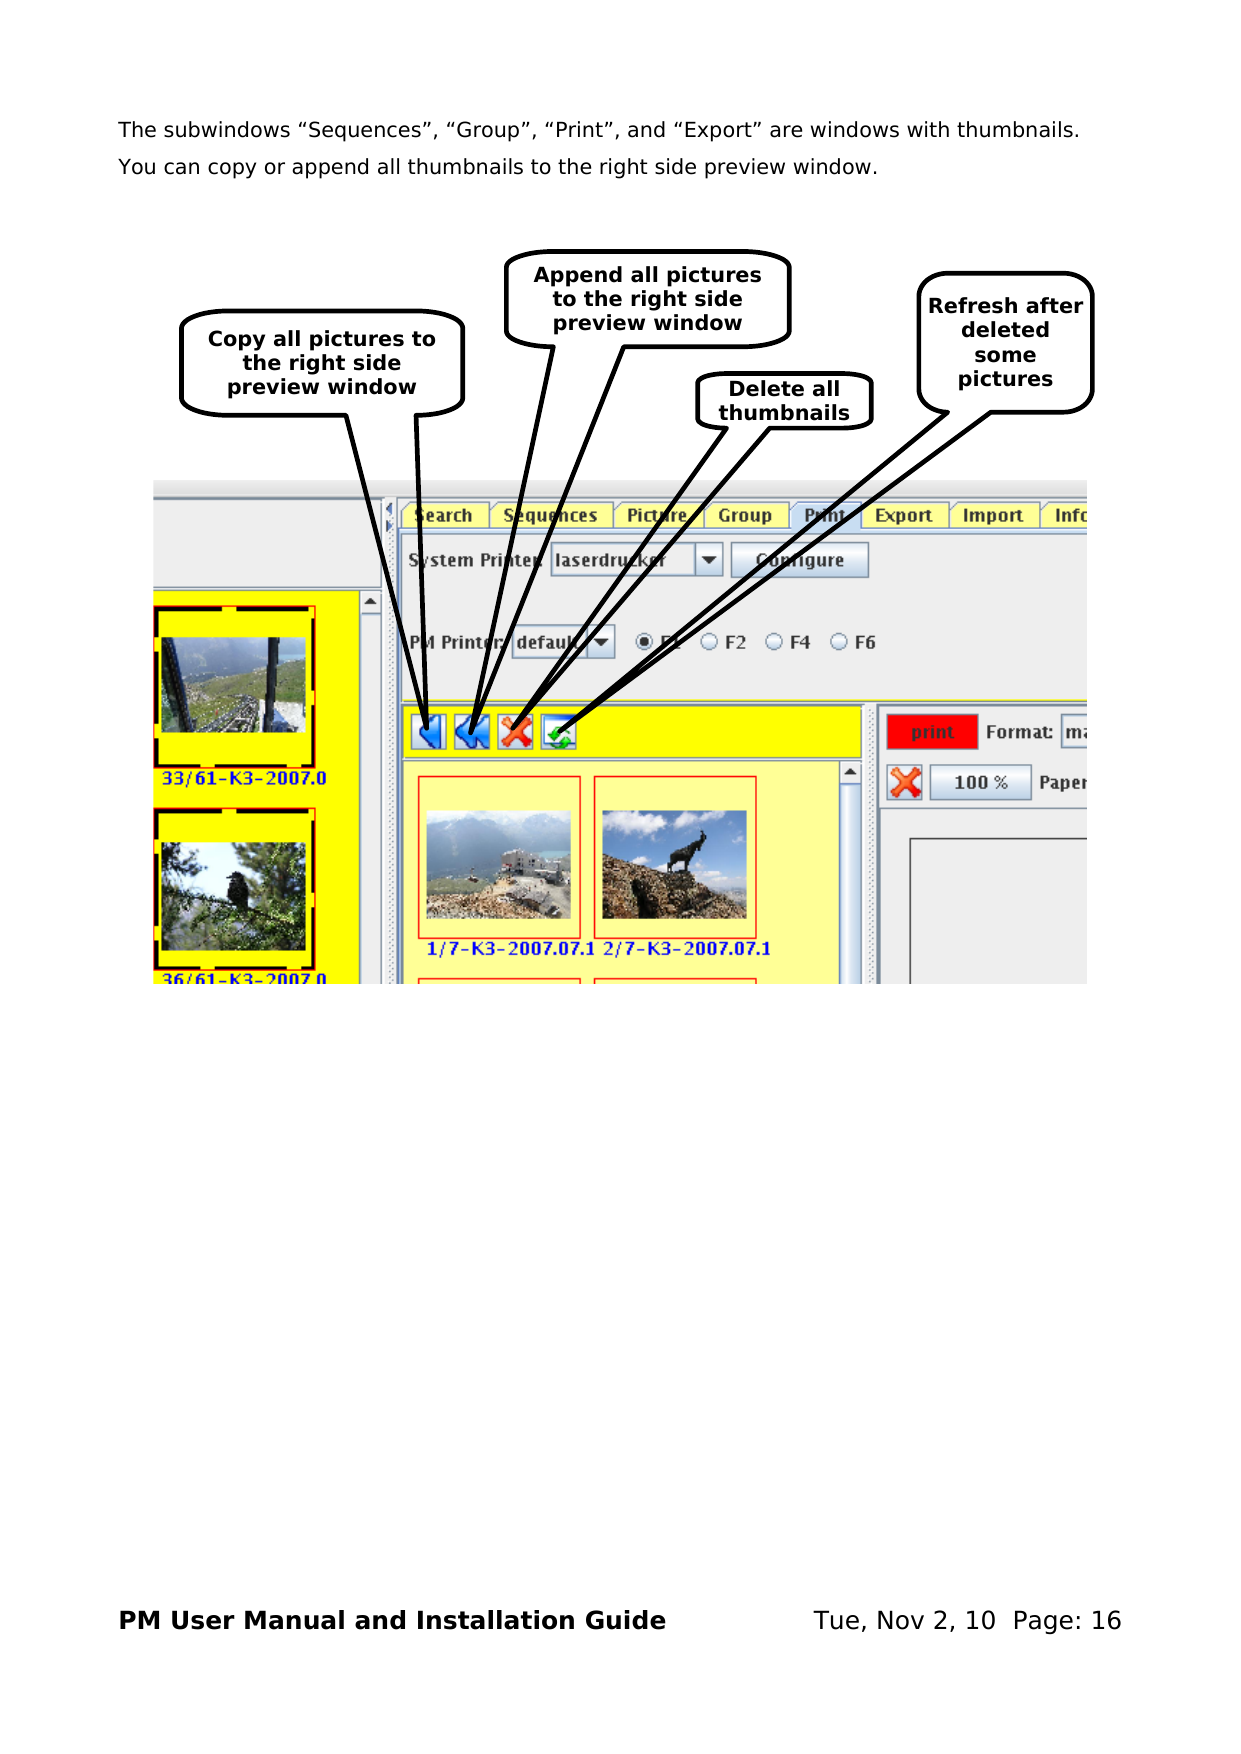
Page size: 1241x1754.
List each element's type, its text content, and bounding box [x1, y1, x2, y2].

picture [366, 480, 423, 700]
text You can copy or append all thumbnails to the right side preview window. [118, 155, 1122, 179]
text The subwindows “Sequences”, “Group”, “Print”, and “Export” are windows with thumbnails. [118, 118, 1122, 142]
picture [663, 480, 893, 651]
picture [482, 480, 567, 695]
picture [153, 480, 1087, 984]
picture [558, 480, 721, 670]
